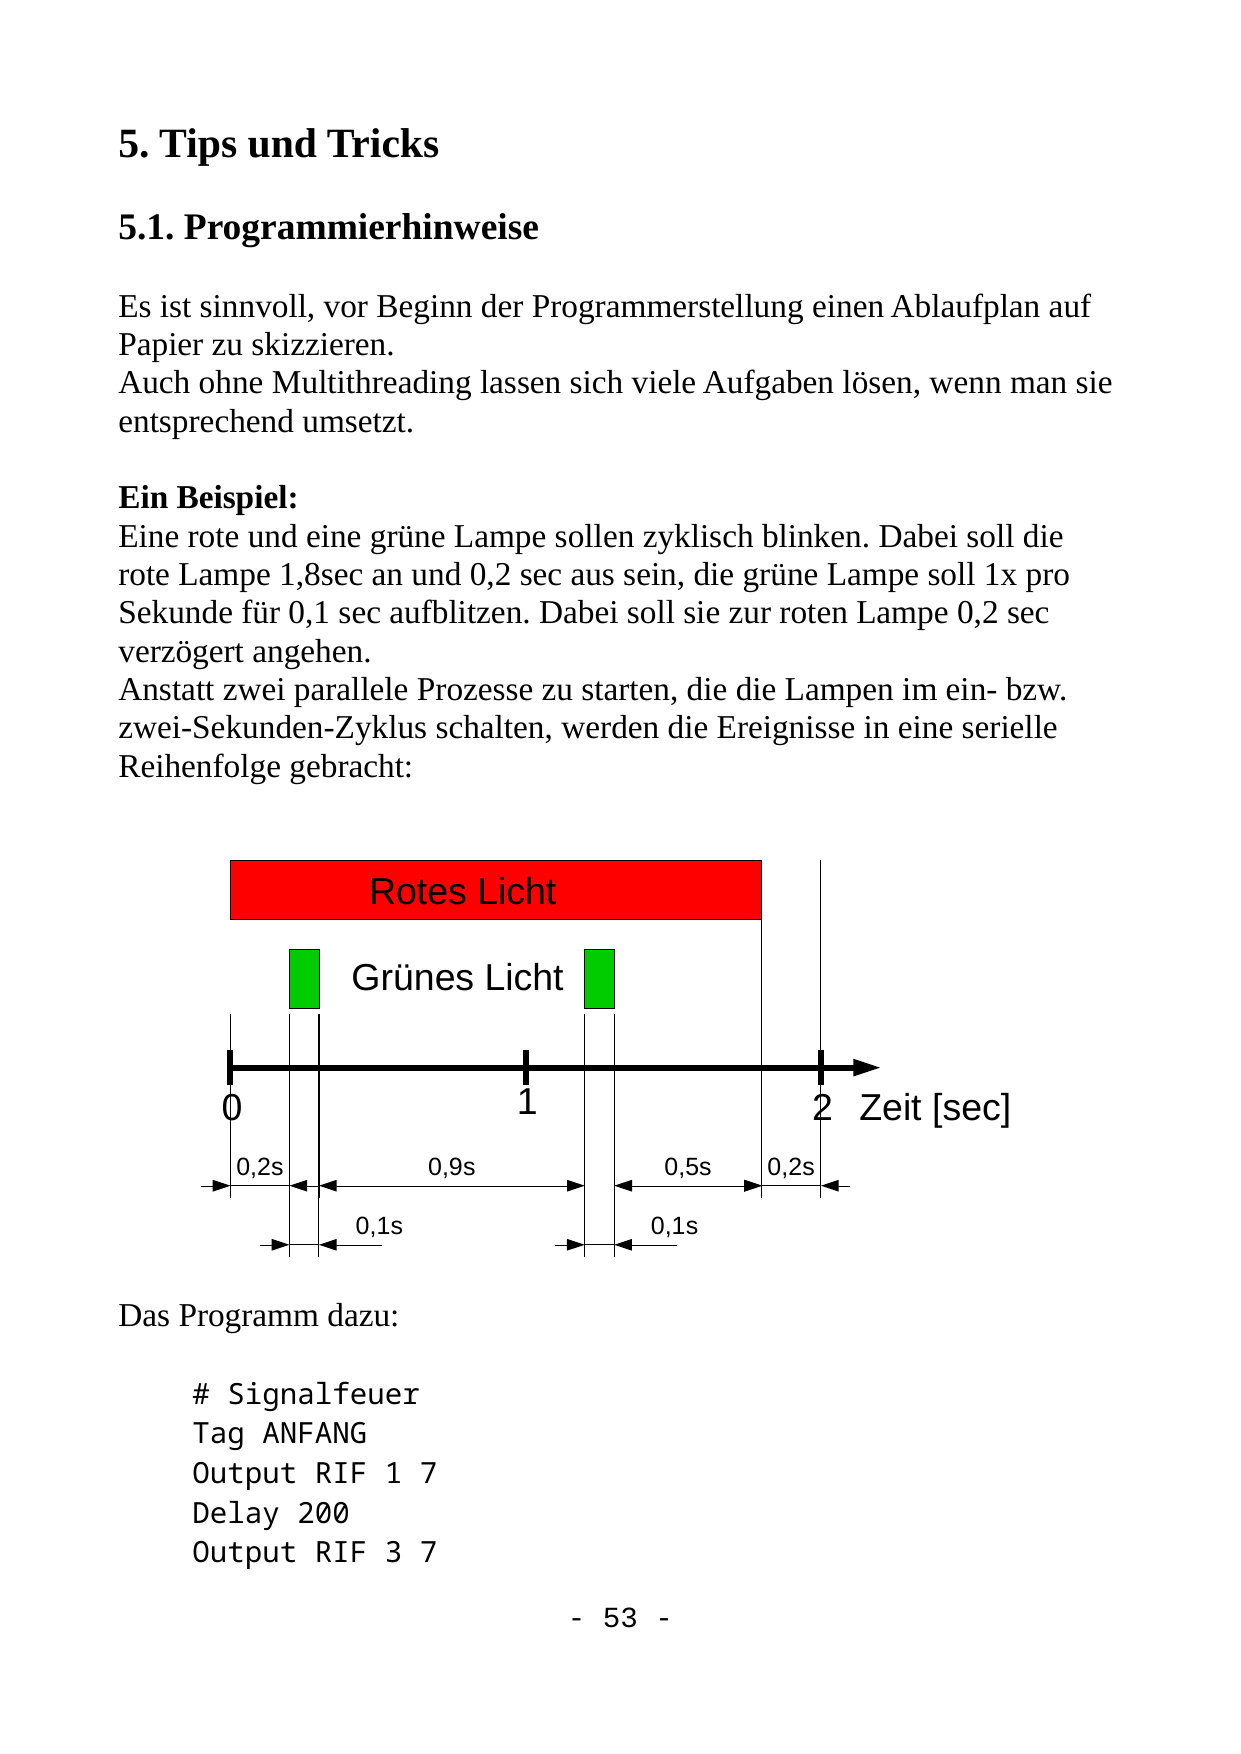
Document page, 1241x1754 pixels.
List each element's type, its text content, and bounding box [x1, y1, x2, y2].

text 5.1. Programmierhinweise [118, 204, 1122, 247]
text 5. Tips und Tricks [118, 118, 1122, 166]
text Auch ohne Multithreading lassen sich viele Aufgaben lösen, wenn man sie entsprechend umsetzt. [118, 362, 1122, 439]
text Anstatt zwei parallele Prozesse zu starten, die die Lampen im ein- bzw. zwei-Sekunden-Zyklus schalten, werden die Ereignisse in eine serielle Reihenfolge gebracht: [118, 669, 1122, 784]
text Eine rote und eine grüne Lampe sollen zyklisch blinken. Dabei soll die rote Lampe 1,8sec an und 0,2 sec aus sein, die grüne Lampe soll 1x pro Sekunde für 0,1 sec aufblitzen. Dabei soll sie zur roten Lampe 0,2 sec verzögert angehen. [118, 516, 1122, 669]
text Das Programm dazu: [118, 1295, 1122, 1333]
text Tag ANFANG Output RIF 1 7 Delay 200 Output RIF 3 7 [118, 1413, 1122, 1571]
text Es ist sinnvoll, vor Beginn der Programmerstellung einen Ablaufplan auf Papier zu skizzieren. [118, 286, 1122, 362]
text # Signalfeuer [118, 1373, 1122, 1413]
text Ein Beispiel: [118, 477, 1122, 516]
